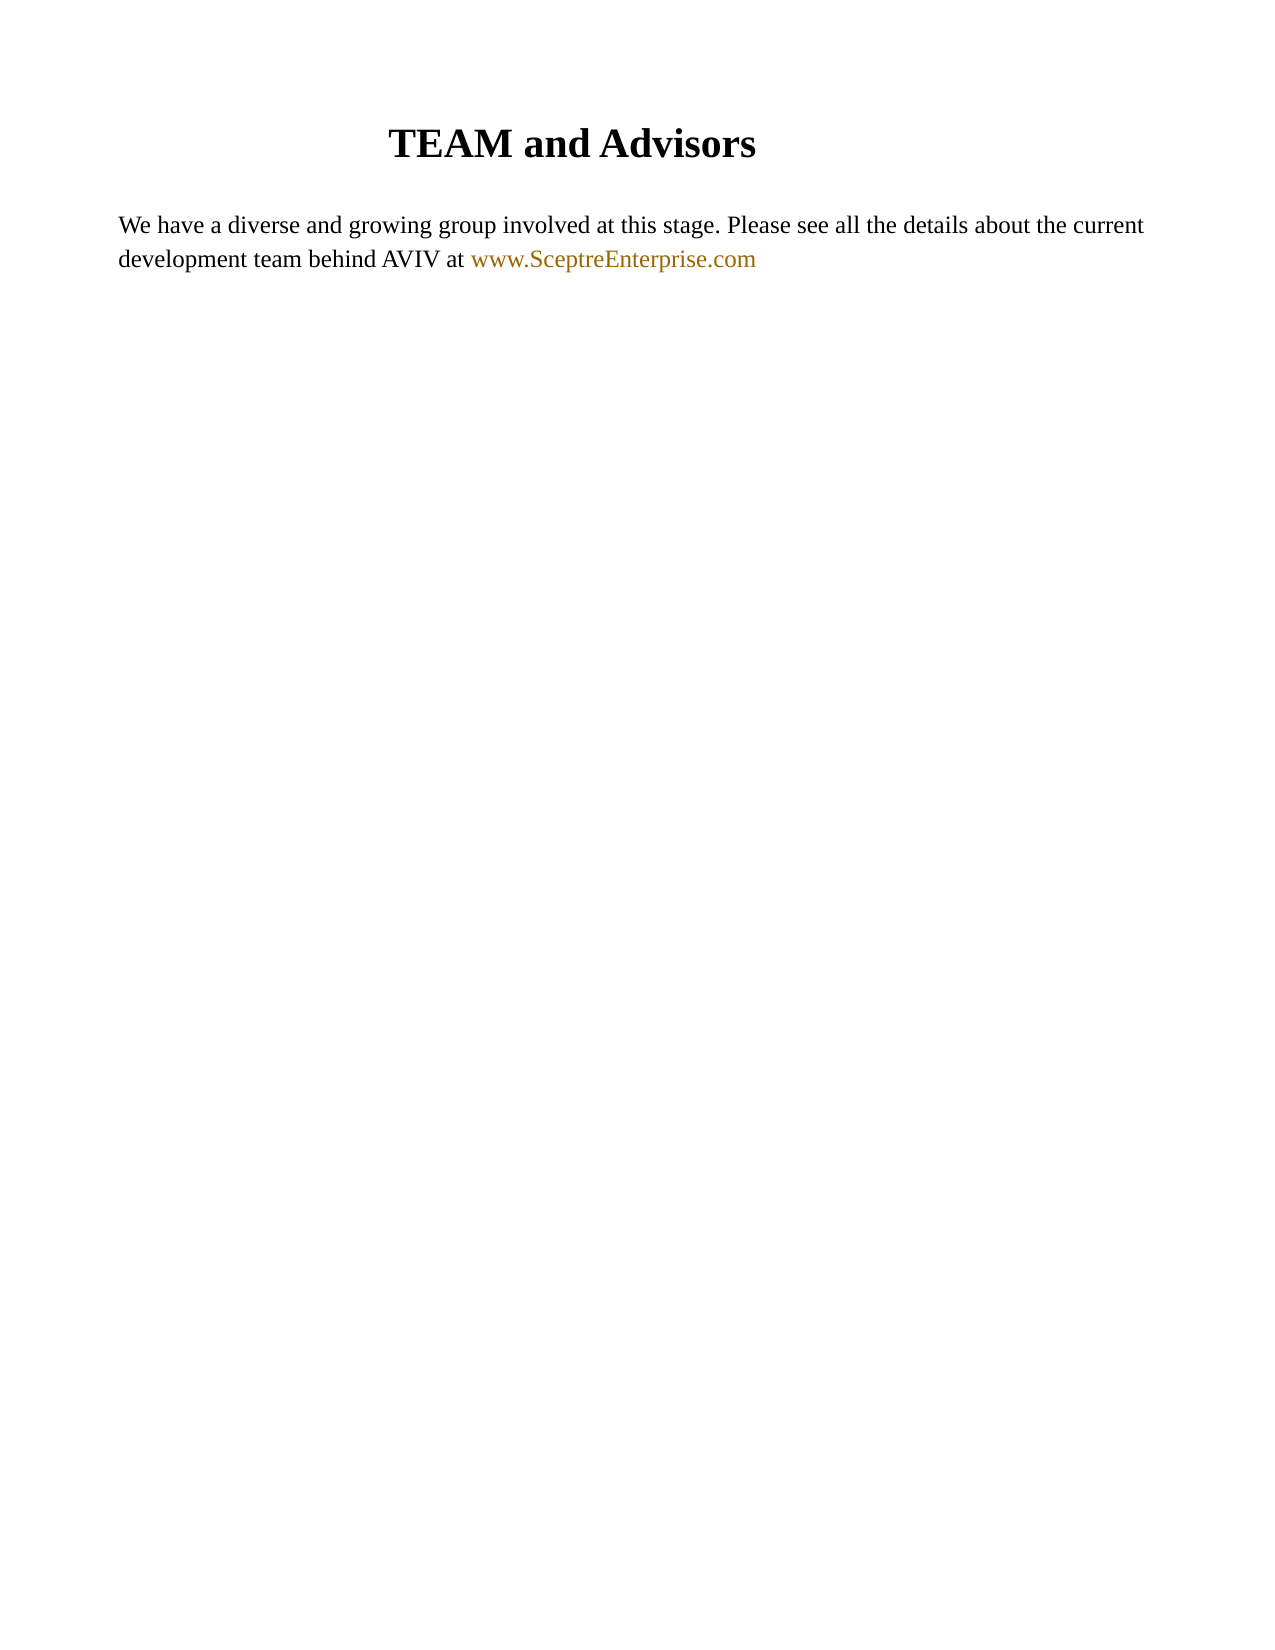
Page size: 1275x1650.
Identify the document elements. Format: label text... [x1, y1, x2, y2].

text TEAM and Advisors [118, 118, 1157, 166]
text We have a diverse and growing group involved at this stage. Please see all the details about the current development team behind AVIV at www.SceptreEnterprise.com [118, 210, 1157, 273]
